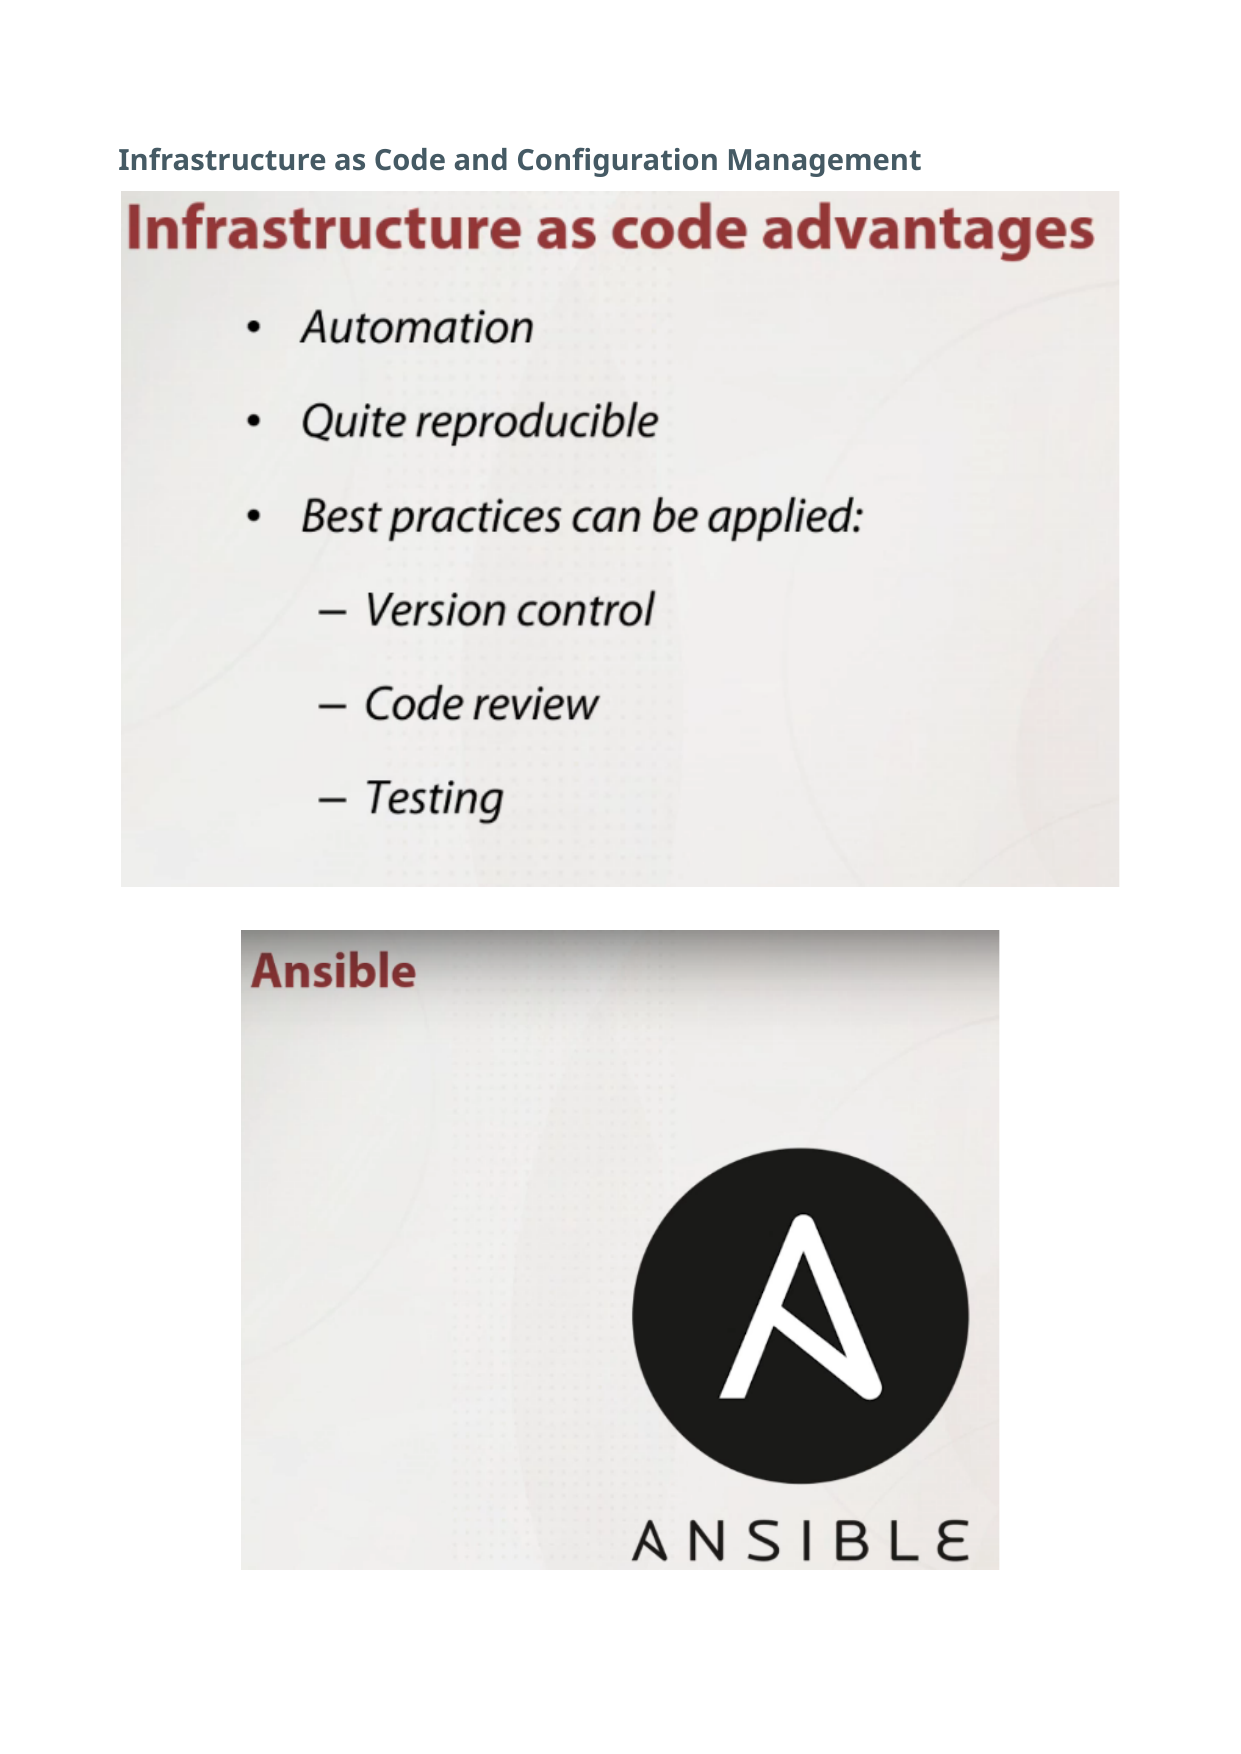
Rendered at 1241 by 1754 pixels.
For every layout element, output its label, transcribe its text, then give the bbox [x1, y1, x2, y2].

picture [121, 191, 1120, 887]
subtitle Infrastructure as Code and Configuration Management [118, 139, 1122, 179]
picture [241, 930, 1000, 1570]
